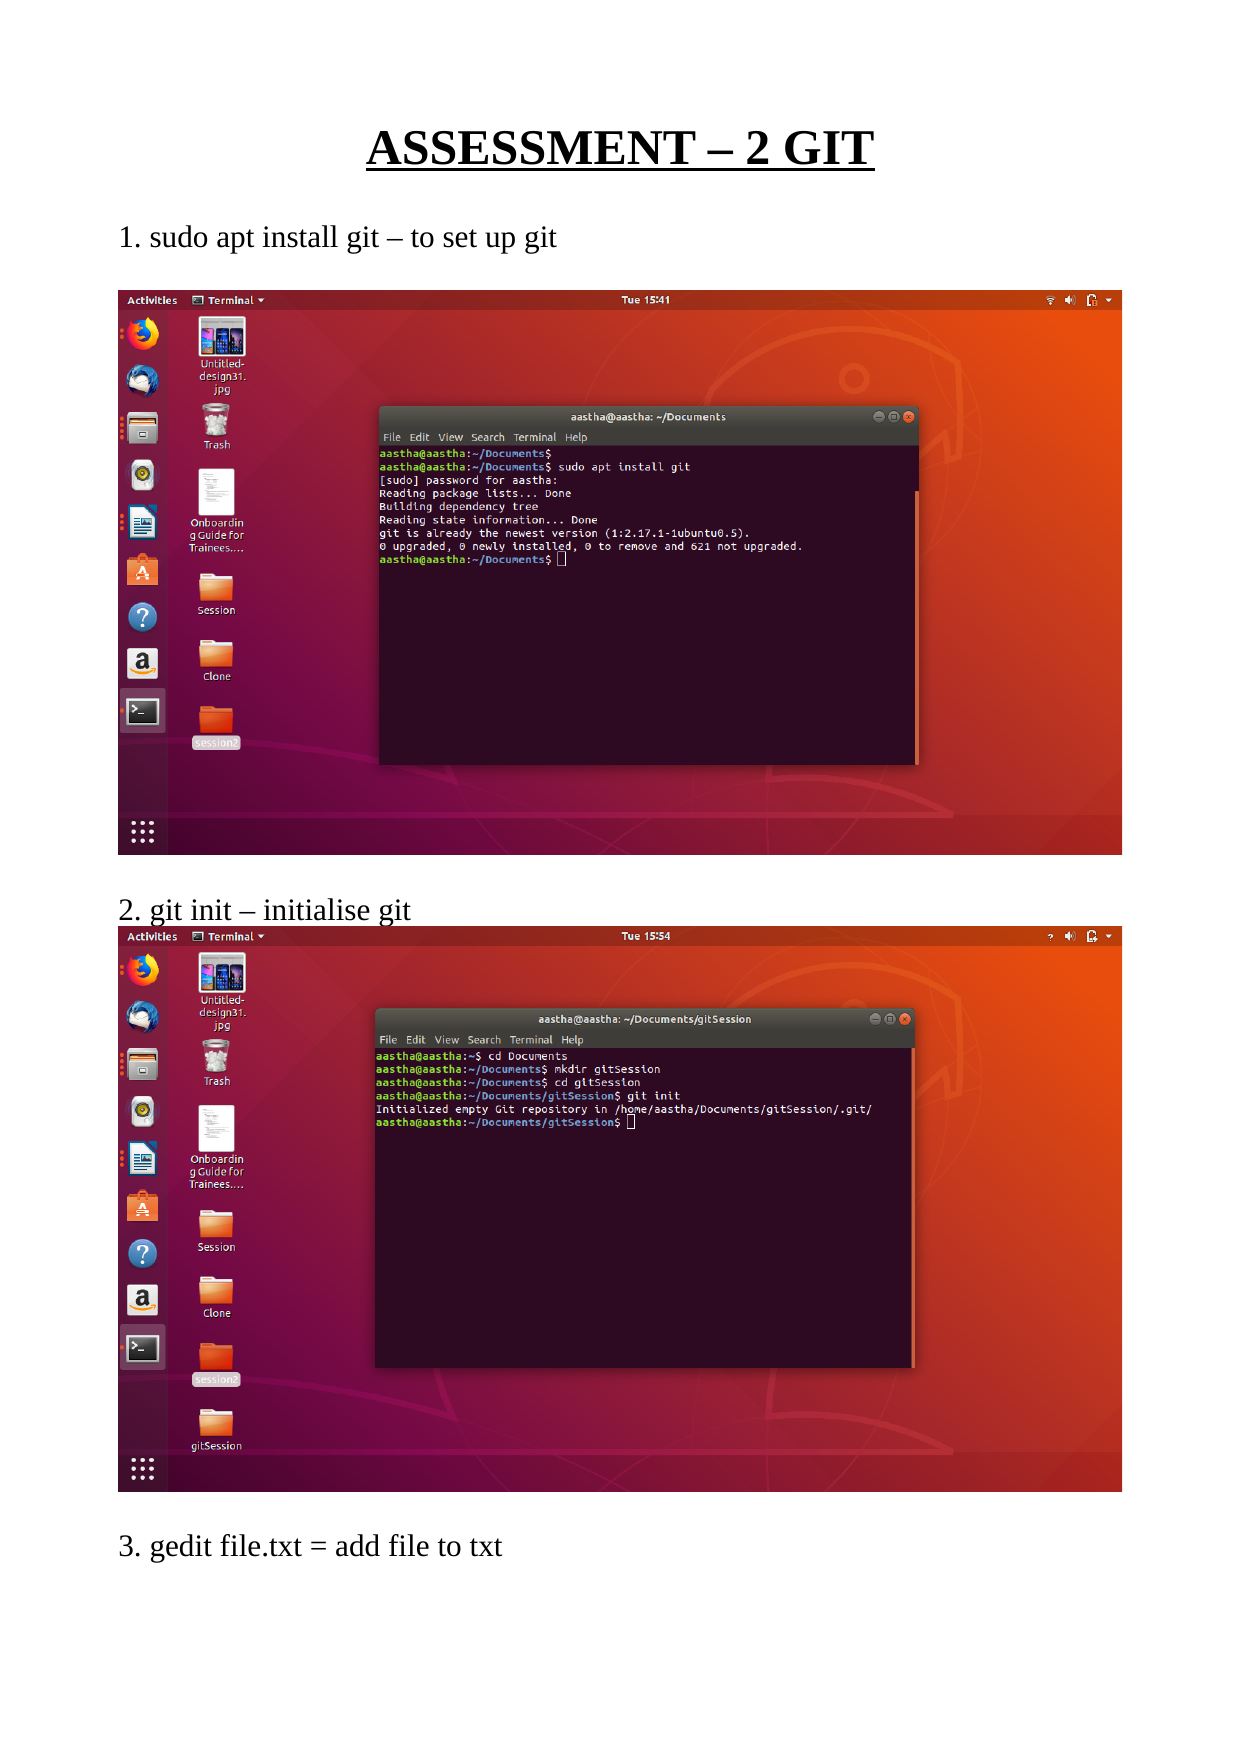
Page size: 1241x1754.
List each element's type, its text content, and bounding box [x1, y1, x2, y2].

text 3. gedit file.txt = add file to txt [118, 1527, 1122, 1563]
picture [118, 290, 1123, 855]
text ASSESSMENT – 2 GIT [118, 118, 1122, 176]
text 2. git init – initialise git [118, 891, 1122, 926]
picture [118, 926, 1123, 1492]
text 1. sudo apt install git – to set up git [118, 219, 1122, 255]
